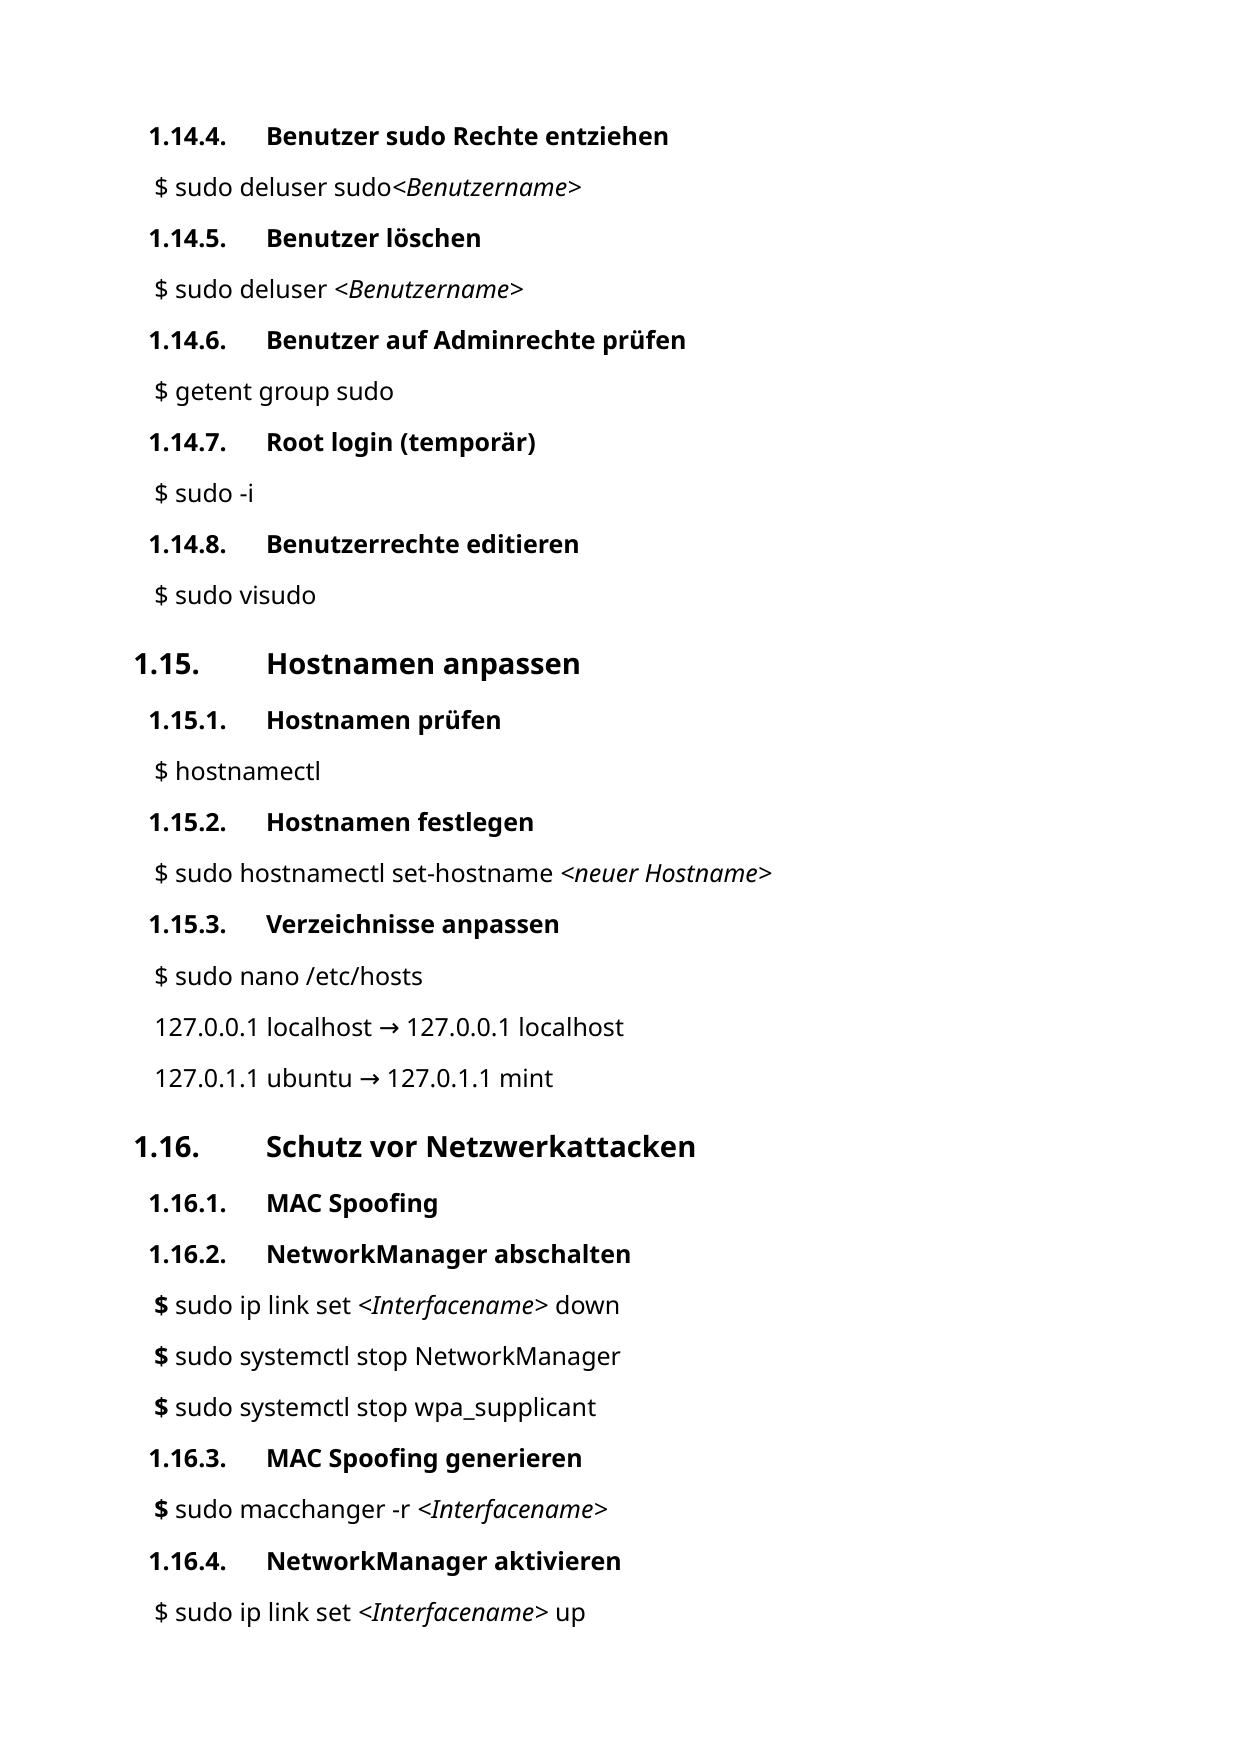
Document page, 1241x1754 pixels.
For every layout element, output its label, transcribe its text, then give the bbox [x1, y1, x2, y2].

subtitle Benutzer sudo Rechte entziehen [118, 118, 1122, 152]
text $ sudo systemctl stop wpa_supplicant [154, 1390, 1122, 1424]
subtitle Verzeichnisse anpassen [118, 907, 1122, 941]
subtitle Hostnamen anpassen [118, 643, 1122, 683]
text $ sudo systemctl stop NetworkManager [154, 1339, 1122, 1373]
text $ sudo deluser <Benutzername> [154, 271, 1122, 305]
subtitle Benutzer löschen [118, 220, 1122, 254]
text 127.0.1.1 ubuntu → 127.0.1.1 mint [154, 1060, 1122, 1094]
text $ hostnamectl [154, 754, 1122, 788]
subtitle Benutzerrechte editieren [118, 526, 1122, 561]
subtitle MAC Spoofing [118, 1186, 1122, 1220]
subtitle Hostnamen festlegen [118, 805, 1122, 839]
subtitle NetworkManager abschalten [118, 1237, 1122, 1271]
text $ sudo -i [154, 475, 1122, 509]
text $ sudo visudo [154, 577, 1122, 612]
subtitle MAC Spoofing generieren [118, 1441, 1122, 1475]
text $ sudo ip link set <Interfacename> up [154, 1594, 1122, 1628]
text $ sudo macchanger -r <Interfacename> [154, 1492, 1122, 1526]
text $ sudo nano /etc/hosts [154, 958, 1122, 992]
subtitle Hostnamen prüfen [118, 703, 1122, 737]
text 127.0.0.1 localhost → 127.0.0.1 localhost [154, 1009, 1122, 1043]
subtitle NetworkManager aktivieren [118, 1543, 1122, 1577]
subtitle Benutzer auf Adminrechte prüfen [118, 322, 1122, 356]
subtitle Root login (temporär) [118, 424, 1122, 458]
text $ getent group sudo [154, 373, 1122, 407]
text $ sudo hostnamectl set-hostname <neuer Hostname> [154, 856, 1122, 890]
subtitle Schutz vor Netzwerkattacken [118, 1126, 1122, 1166]
text $ sudo ip link set <Interfacename> down [154, 1288, 1122, 1322]
text $ sudo deluser sudo<Benutzername> [154, 169, 1122, 203]
